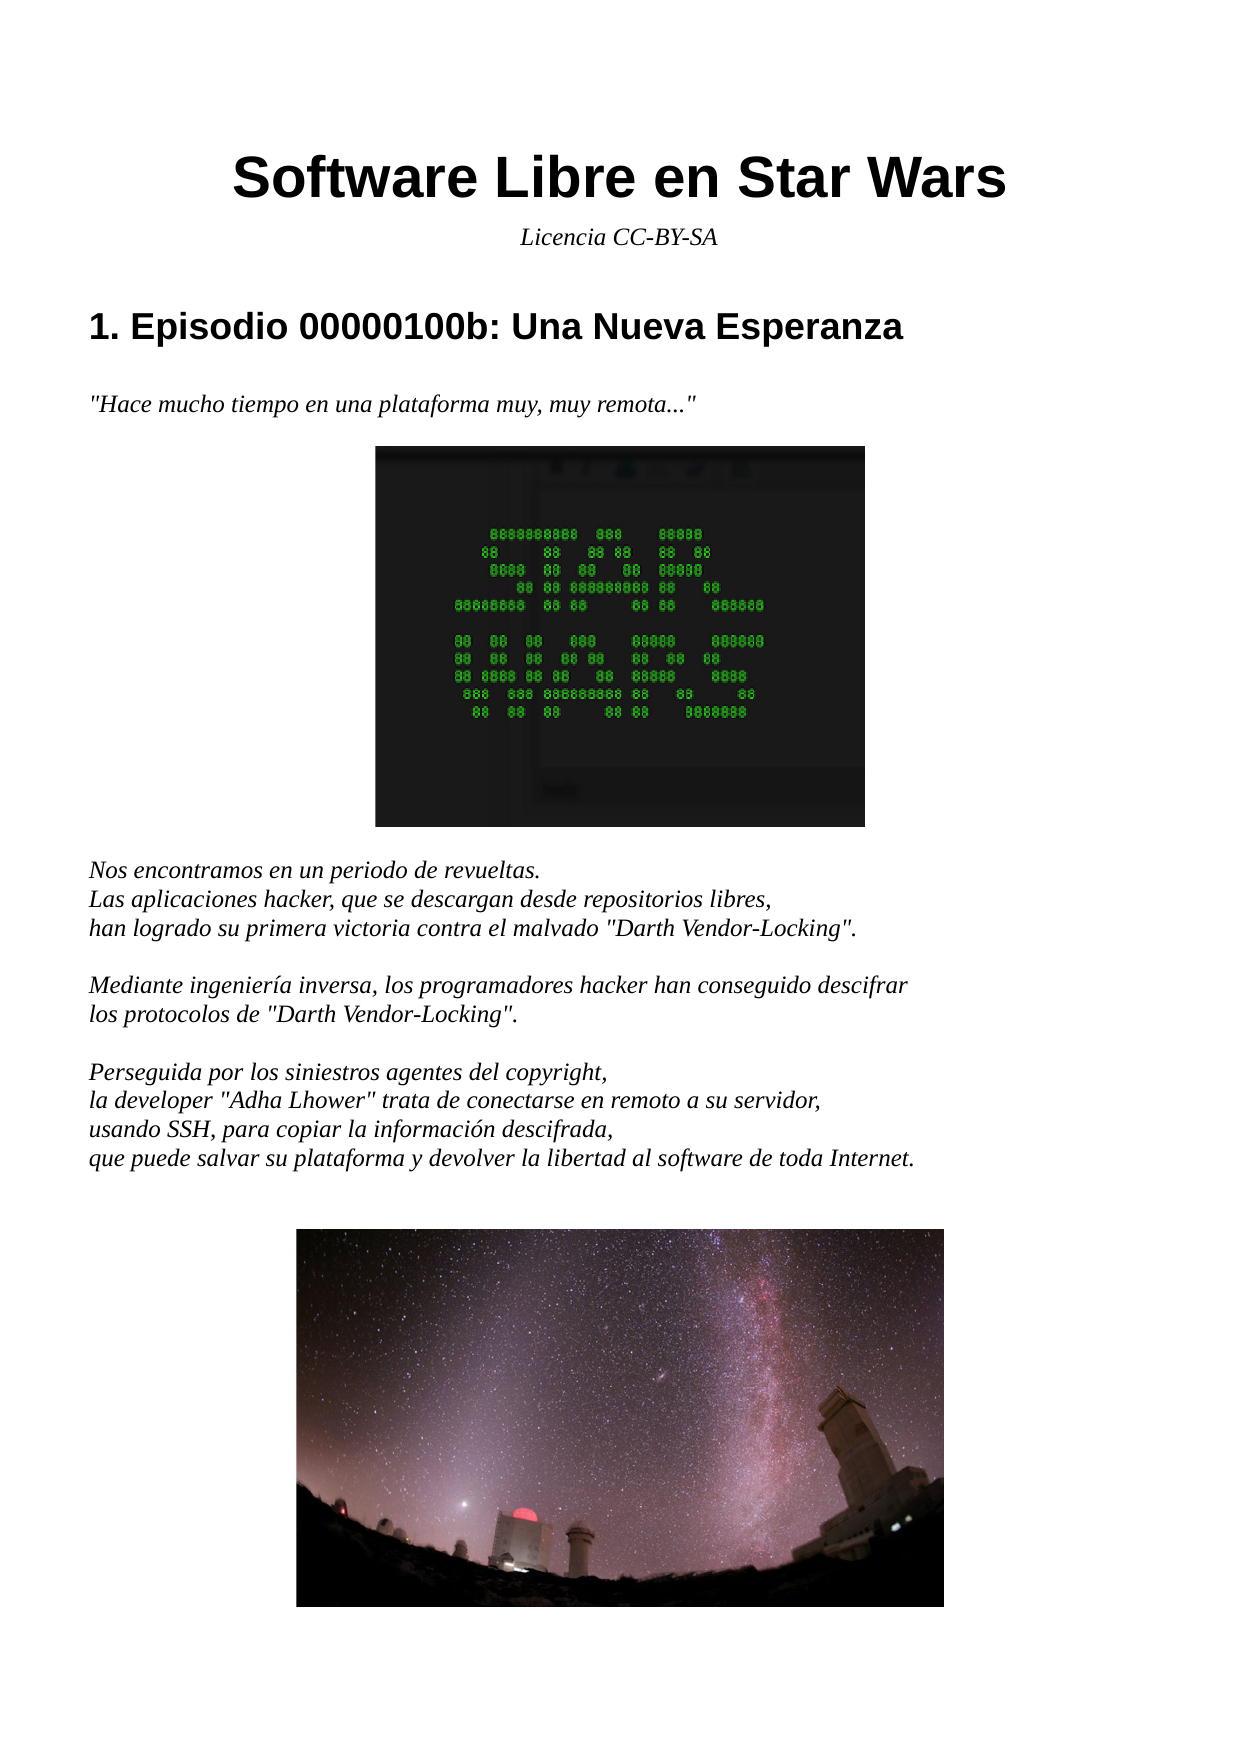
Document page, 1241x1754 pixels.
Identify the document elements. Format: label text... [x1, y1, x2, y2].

text han logrado su primera victoria contra el malvado "Darth Vendor-Locking". [88, 913, 1152, 942]
text Nos encontramos en un periodo de revueltas. [88, 855, 1152, 884]
text los protocolos de "Darth Vendor-Locking". [88, 999, 1152, 1028]
subtitle 1. Episodio 00000100b: Una Nueva Esperanza [88, 304, 1152, 347]
picture [296, 1229, 944, 1607]
text Las aplicaciones hacker, que se descargan desde repositorios libres, [88, 884, 1152, 913]
text Mediante ingeniería inversa, los programadores hacker han conseguido descifrar [88, 970, 1152, 999]
text Licencia CC-BY-SA [88, 222, 1152, 251]
picture [375, 446, 865, 827]
text usando SSH, para copiar la información descifrada, [88, 1114, 1152, 1143]
title Software Libre en Star Wars [88, 142, 1152, 209]
text "Hace mucho tiempo en una plataforma muy, muy remota..." [88, 389, 1152, 417]
text Perseguida por los siniestros agentes del copyright, [88, 1057, 1152, 1085]
text la developer "Adha Lhower" trata de conectarse en remoto a su servidor, [88, 1085, 1152, 1114]
text que puede salvar su plataforma y devolver la libertad al software de toda Internet. [88, 1143, 1152, 1172]
